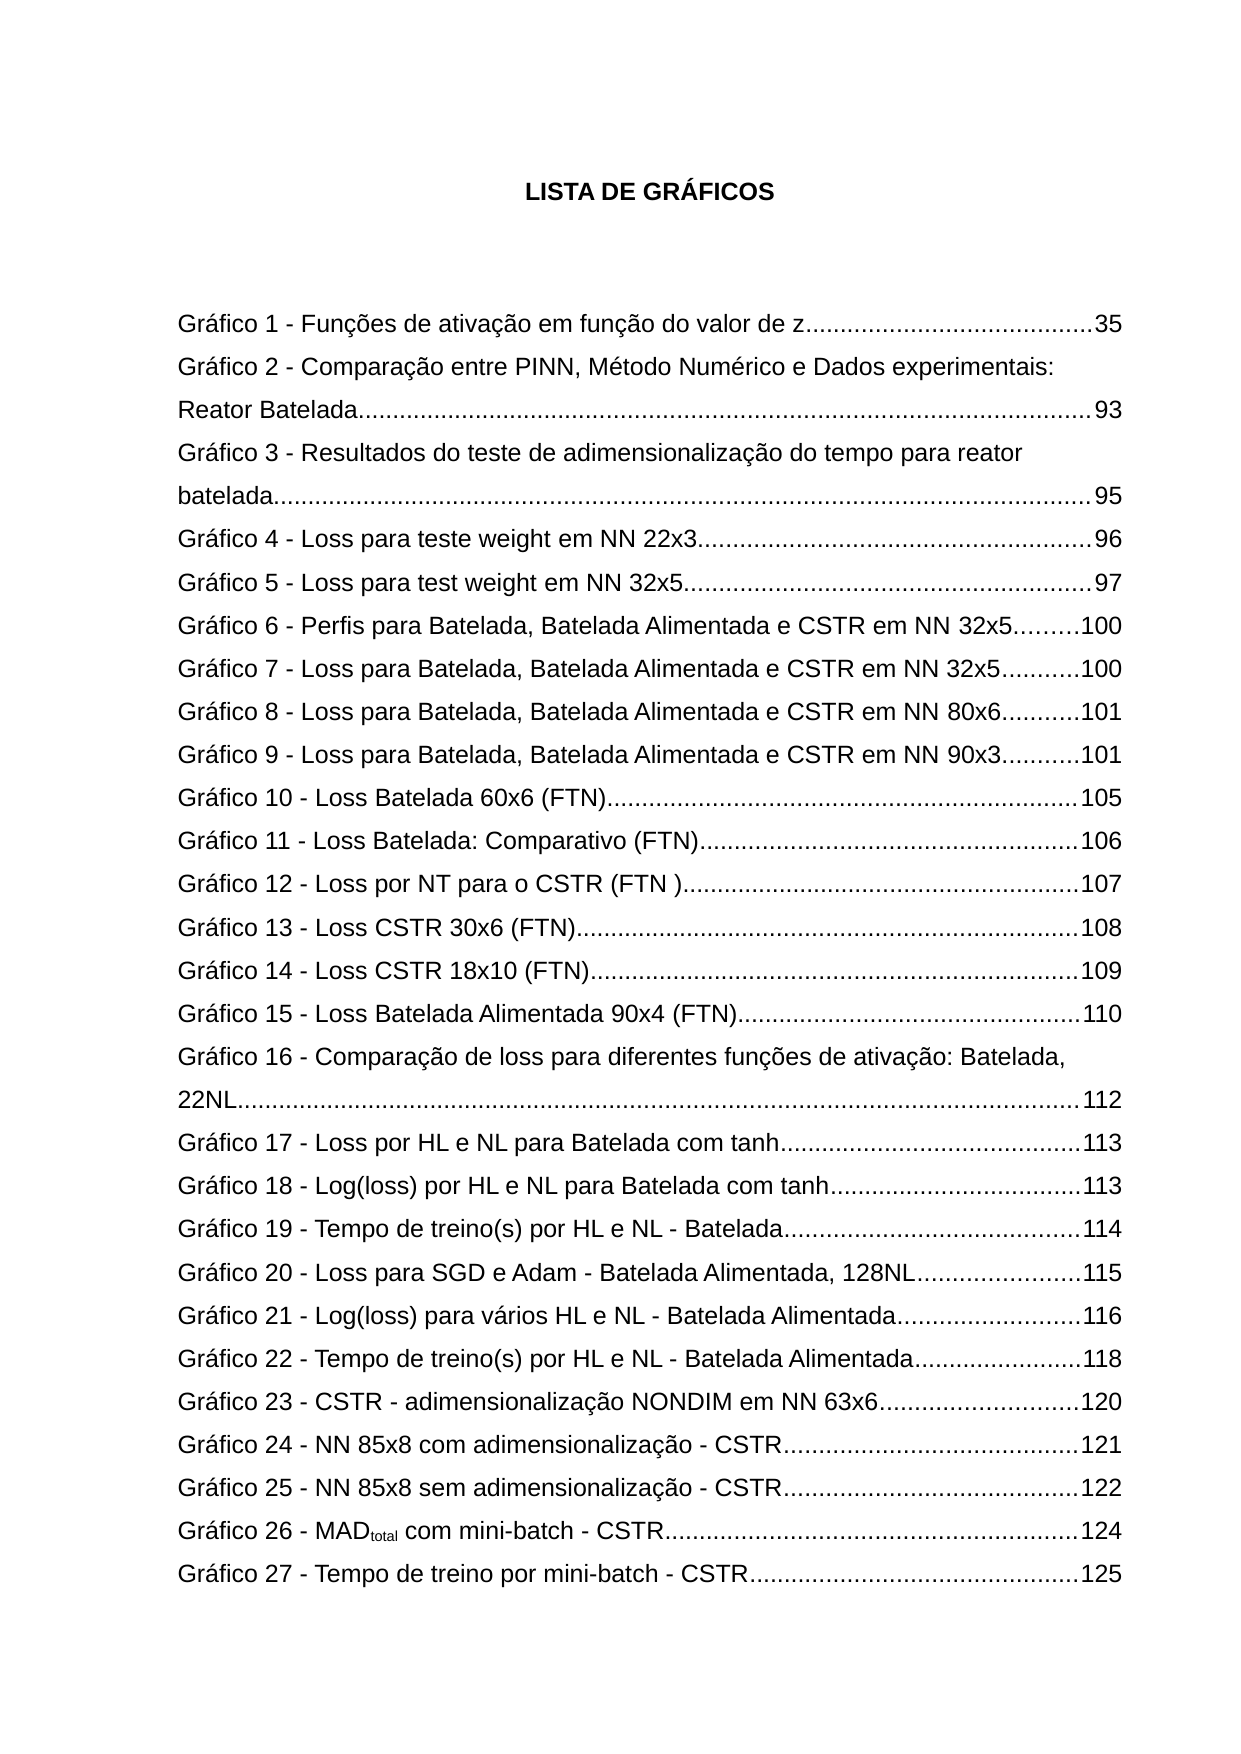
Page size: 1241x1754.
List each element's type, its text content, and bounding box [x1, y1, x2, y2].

text Gráfico 24 - NN 85x8 com adimensionalização - CSTR 121 [177, 1430, 1122, 1459]
text Gráfico 16 - Comparação de loss para diferentes funções de ativação: Batelada, 22NL 112 [177, 1042, 1122, 1114]
text Gráfico 23 - CSTR - adimensionalização NONDIM em NN 63x6 120 [177, 1387, 1122, 1416]
text Gráfico 25 - NN 85x8 sem adimensionalização - CSTR 122 [177, 1473, 1122, 1502]
text Gráfico 1 - Funções de ativação em função do valor de z 35 [177, 309, 1122, 338]
subtitle LISTA DE GRÁFICOS [177, 177, 1122, 206]
text Gráfico 17 - Loss por HL e NL para Batelada com tanh 113 [177, 1128, 1122, 1157]
text Gráfico 19 - Tempo de treino(s) por HL e NL - Batelada 114 [177, 1214, 1122, 1243]
text Gráfico 2 - Comparação entre PINN, Método Numérico e Dados experimentais: Reator Batelada 93 [177, 352, 1122, 424]
text Gráfico 14 - Loss CSTR 18x10 (FTN) 109 [177, 956, 1122, 984]
text Gráfico 7 - Loss para Batelada, Batelada Alimentada e CSTR em NN 32x5 100 [177, 654, 1122, 683]
text Gráfico 21 - Log(loss) para vários HL e NL - Batelada Alimentada 116 [177, 1301, 1122, 1329]
text Gráfico 8 - Loss para Batelada, Batelada Alimentada e CSTR em NN 80x6 101 [177, 697, 1122, 726]
text Gráfico 27 - Tempo de treino por mini-batch - CSTR 125 [177, 1559, 1122, 1588]
text Gráfico 9 - Loss para Batelada, Batelada Alimentada e CSTR em NN 90x3 101 [177, 740, 1122, 769]
text Gráfico 5 - Loss para test weight em NN 32x5 97 [177, 568, 1122, 596]
text Gráfico 26 - MADtotal com mini-batch - CSTR 124 [177, 1516, 1122, 1545]
text Gráfico 20 - Loss para SGD e Adam - Batelada Alimentada, 128NL 115 [177, 1258, 1122, 1286]
text Gráfico 4 - Loss para teste weight em NN 22x3 96 [177, 524, 1122, 553]
text Gráfico 18 - Log(loss) por HL e NL para Batelada com tanh 113 [177, 1171, 1122, 1200]
text Gráfico 22 - Tempo de treino(s) por HL e NL - Batelada Alimentada 118 [177, 1344, 1122, 1373]
text Gráfico 13 - Loss CSTR 30x6 (FTN) 108 [177, 913, 1122, 941]
text Gráfico 10 - Loss Batelada 60x6 (FTN) 105 [177, 783, 1122, 812]
text Gráfico 11 - Loss Batelada: Comparativo (FTN) 106 [177, 826, 1122, 855]
text Gráfico 15 - Loss Batelada Alimentada 90x4 (FTN) 110 [177, 999, 1122, 1028]
text Gráfico 3 - Resultados do teste de adimensionalização do tempo para reator batelada 95 [177, 438, 1122, 510]
text Gráfico 6 - Perfis para Batelada, Batelada Alimentada e CSTR em NN 32x5 100 [177, 611, 1122, 639]
text Gráfico 12 - Loss por NT para o CSTR (FTN ) 107 [177, 869, 1122, 898]
